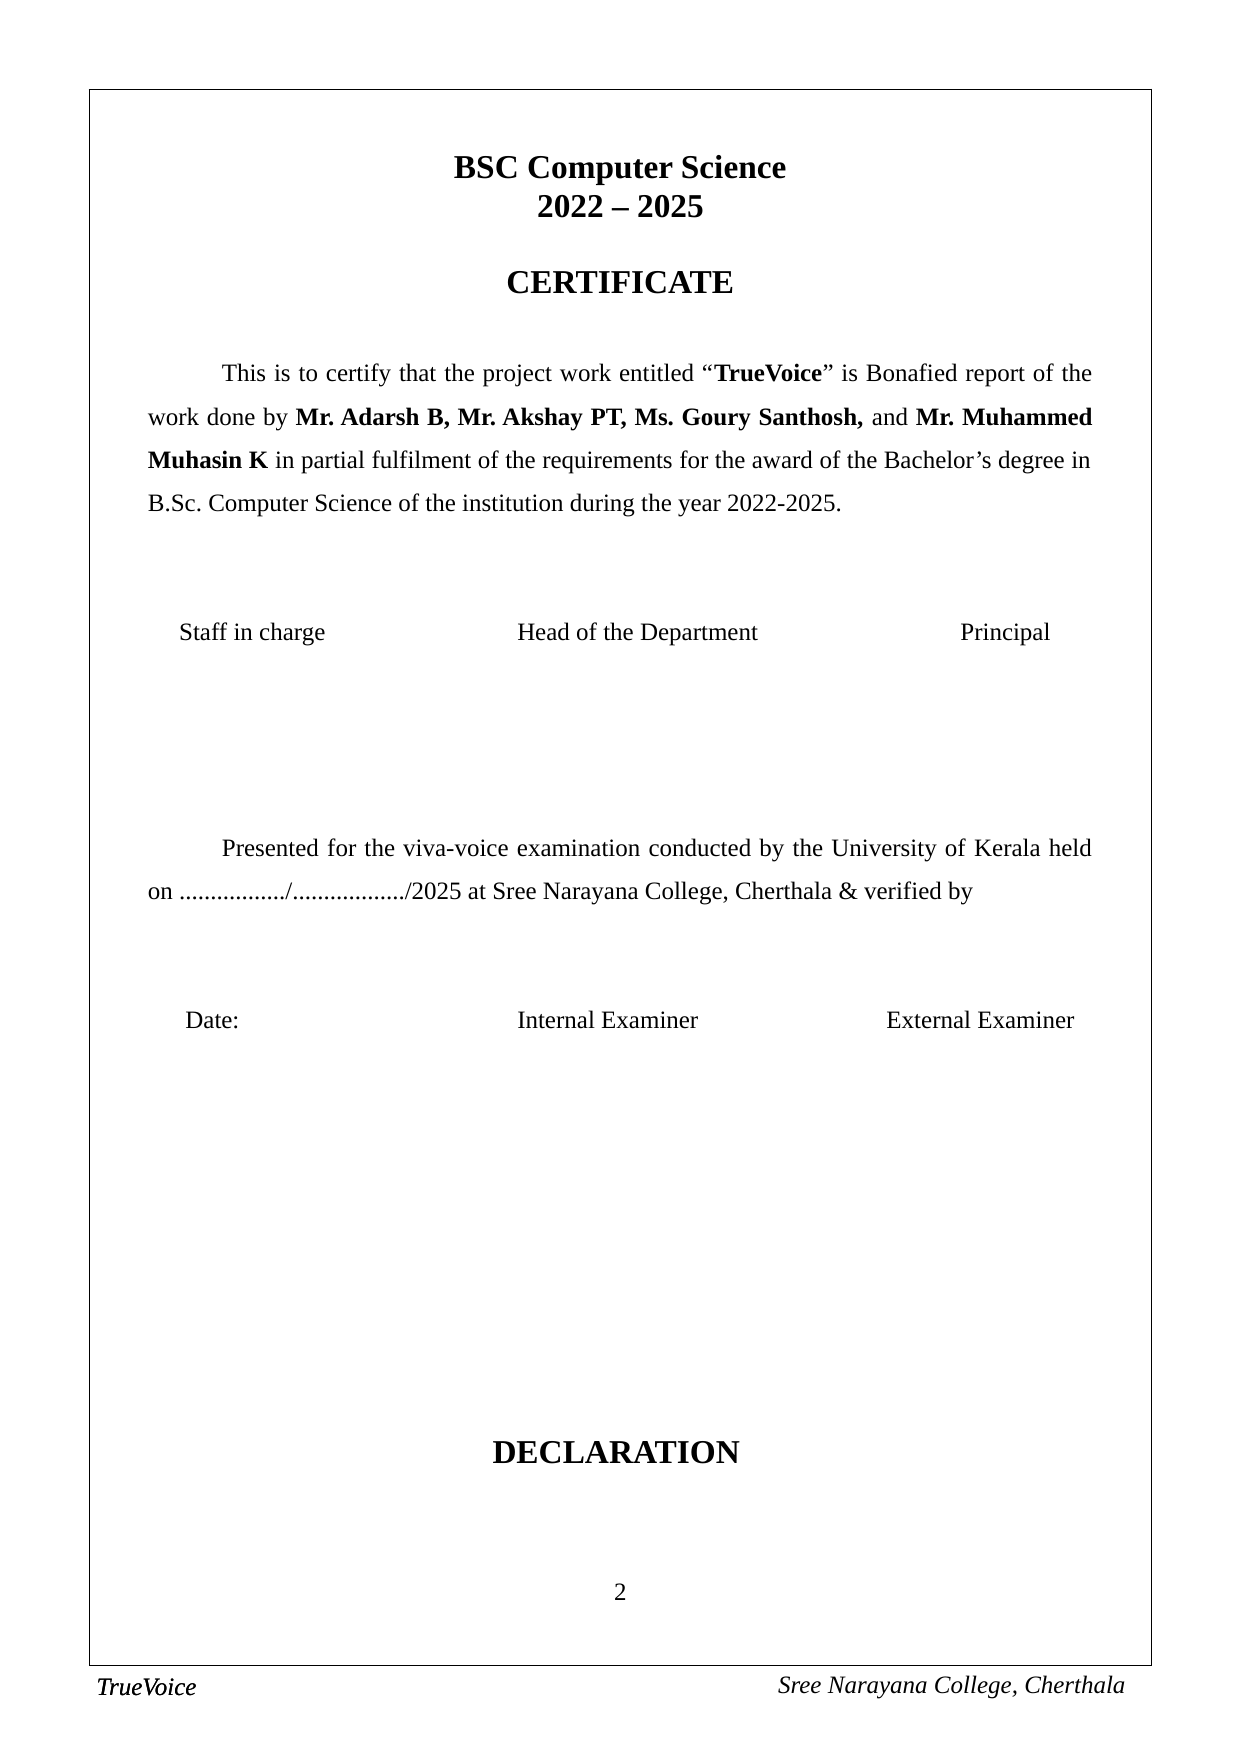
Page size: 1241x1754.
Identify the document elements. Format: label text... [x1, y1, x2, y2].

text CERTIFICATE [148, 263, 1092, 301]
text Presented for the viva-voice examination conducted by the University of Kerala held on ................./................../2025 at Sree Narayana College, Cherthala & verified by [148, 833, 1092, 905]
text Date: Internal Examiner External Examiner [148, 1005, 1092, 1034]
text BSC Computer Science [148, 148, 1092, 186]
text DECLARATION [148, 1432, 1092, 1470]
text This is to certify that the project work entitled “TrueVoice” is Bonafied report of the work done by Mr. Adarsh B, Mr. Akshay PT, Ms. Goury Santhosh, and Mr. Muhammed Muhasin K in partial fulfilment of the requirements for the award of the Bachelor’s degree in B.Sc. Computer Science of the institution during the year 2022-2025. [148, 358, 1092, 517]
text 2022 – 2025 [148, 186, 1092, 224]
text Staff in charge Head of the Department Principal [148, 617, 1092, 646]
